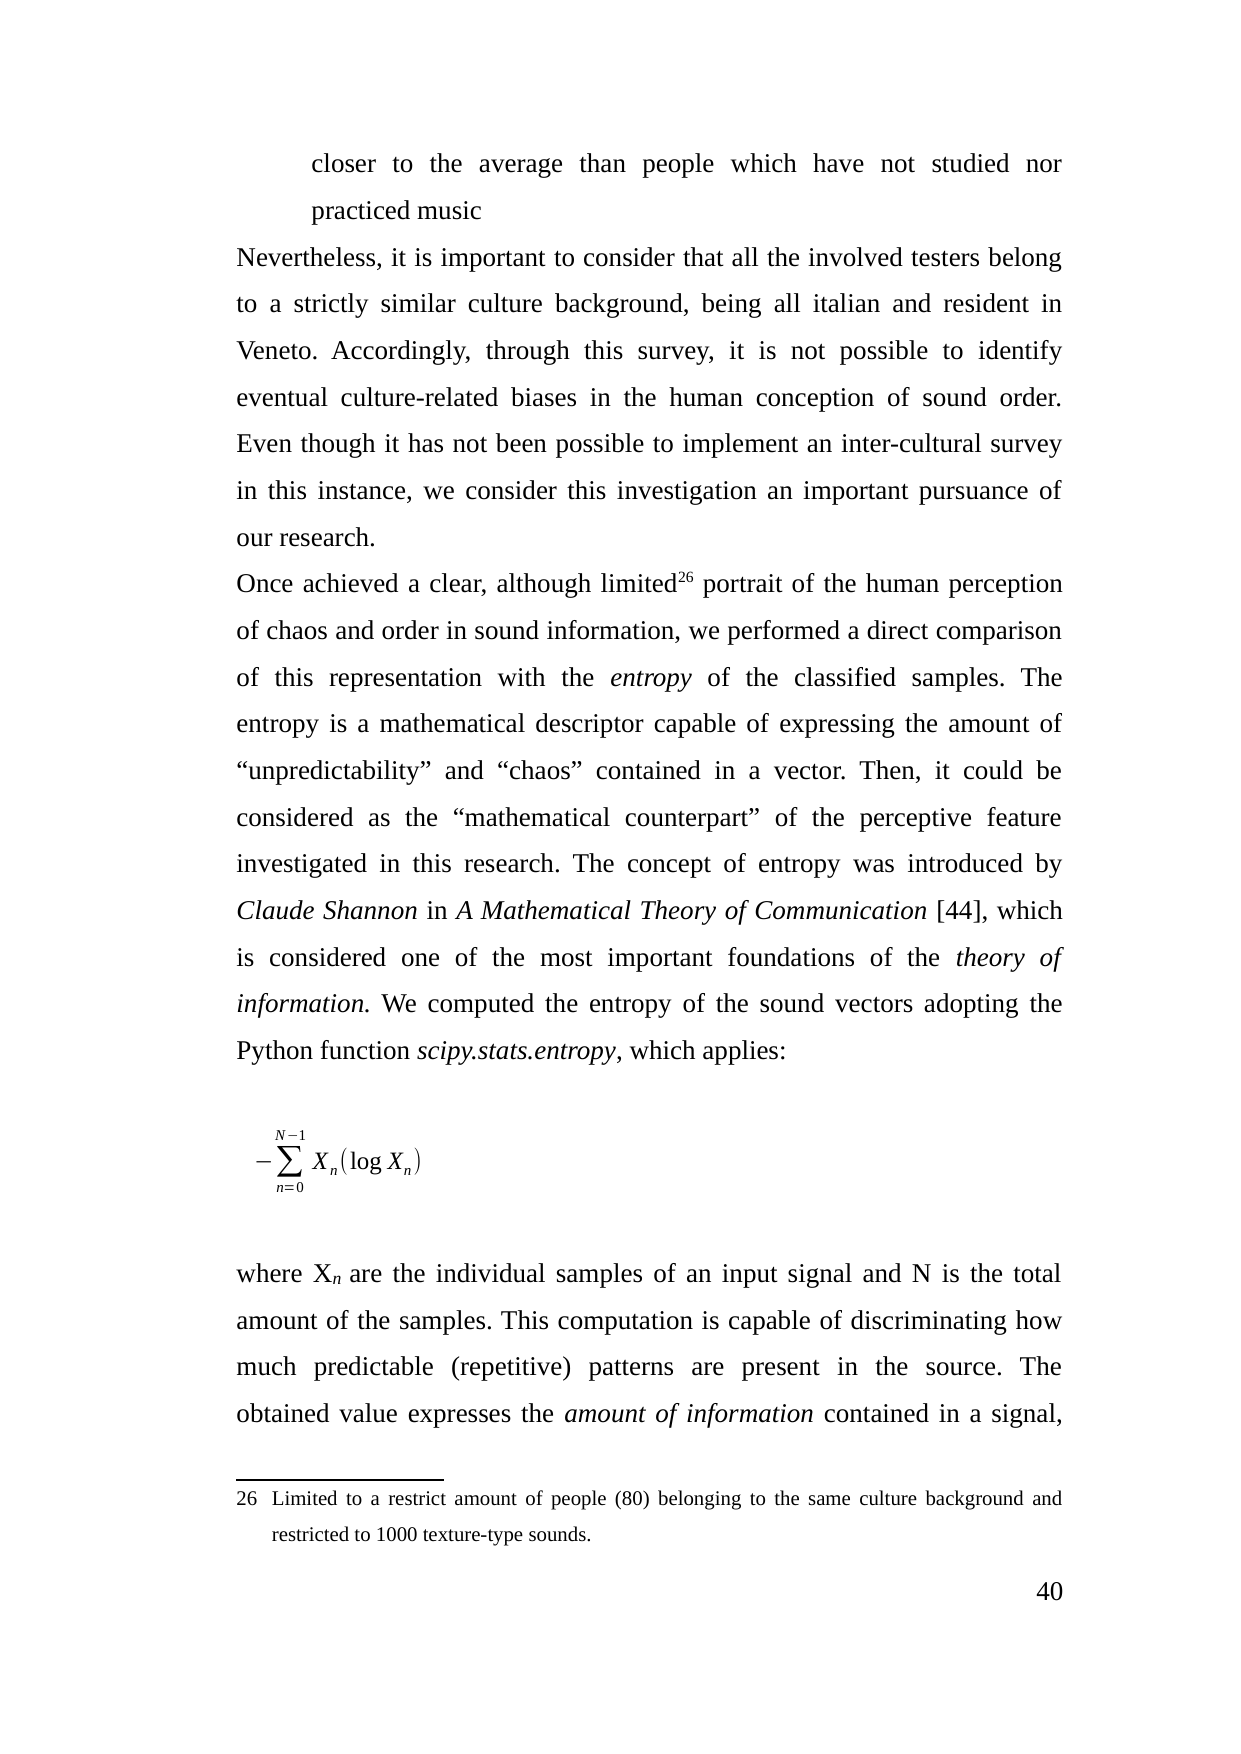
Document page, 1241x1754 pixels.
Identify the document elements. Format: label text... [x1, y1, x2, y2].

text Limited to a restrict amount of people (80) belonging to the same culture background and restricted to 1000 texture-type sounds. [236, 1486, 1063, 1546]
text Nevertheless, it is important to consider that all the involved testers belong to a strictly similar culture background, being all italian and resident in Veneto. Accordingly, through this survey, it is not possible to identify eventual culture-related biases in the human conception of sound order. Even though it has not been possible to implement an inter-cultural survey in this instance, we consider this investigation an important pursuance of our research. [236, 241, 1063, 552]
text Once achieved a clear, although limited portrait of the human perception of chaos and order in sound information, we performed a direct comparison of this representation with the entropy of the classified samples. The entropy is a mathematical descriptor capable of expressing the amount of “unpredictability” and “chaos” contained in a vector. Then, it could be considered as the “mathematical counterpart” of the perceptive feature investigated in this research. The concept of entropy was introduced by Claude Shannon in A Mathematical Theory of Communication [44], which is considered one of the most important foundations of the theory of information. We computed the entropy of the sound vectors adopting the Python function scipy.stats.entropy, which applies: [236, 568, 1063, 1065]
text where Xn are the individual samples of an input signal and N is the total amount of the samples. This computation is capable of discriminating how much predictable (repetitive) patterns are present in the source. The obtained value expresses the amount of information contained in a signal, [236, 1257, 1063, 1428]
list closer to the average than people which have not studied nor practiced music [274, 148, 1063, 225]
